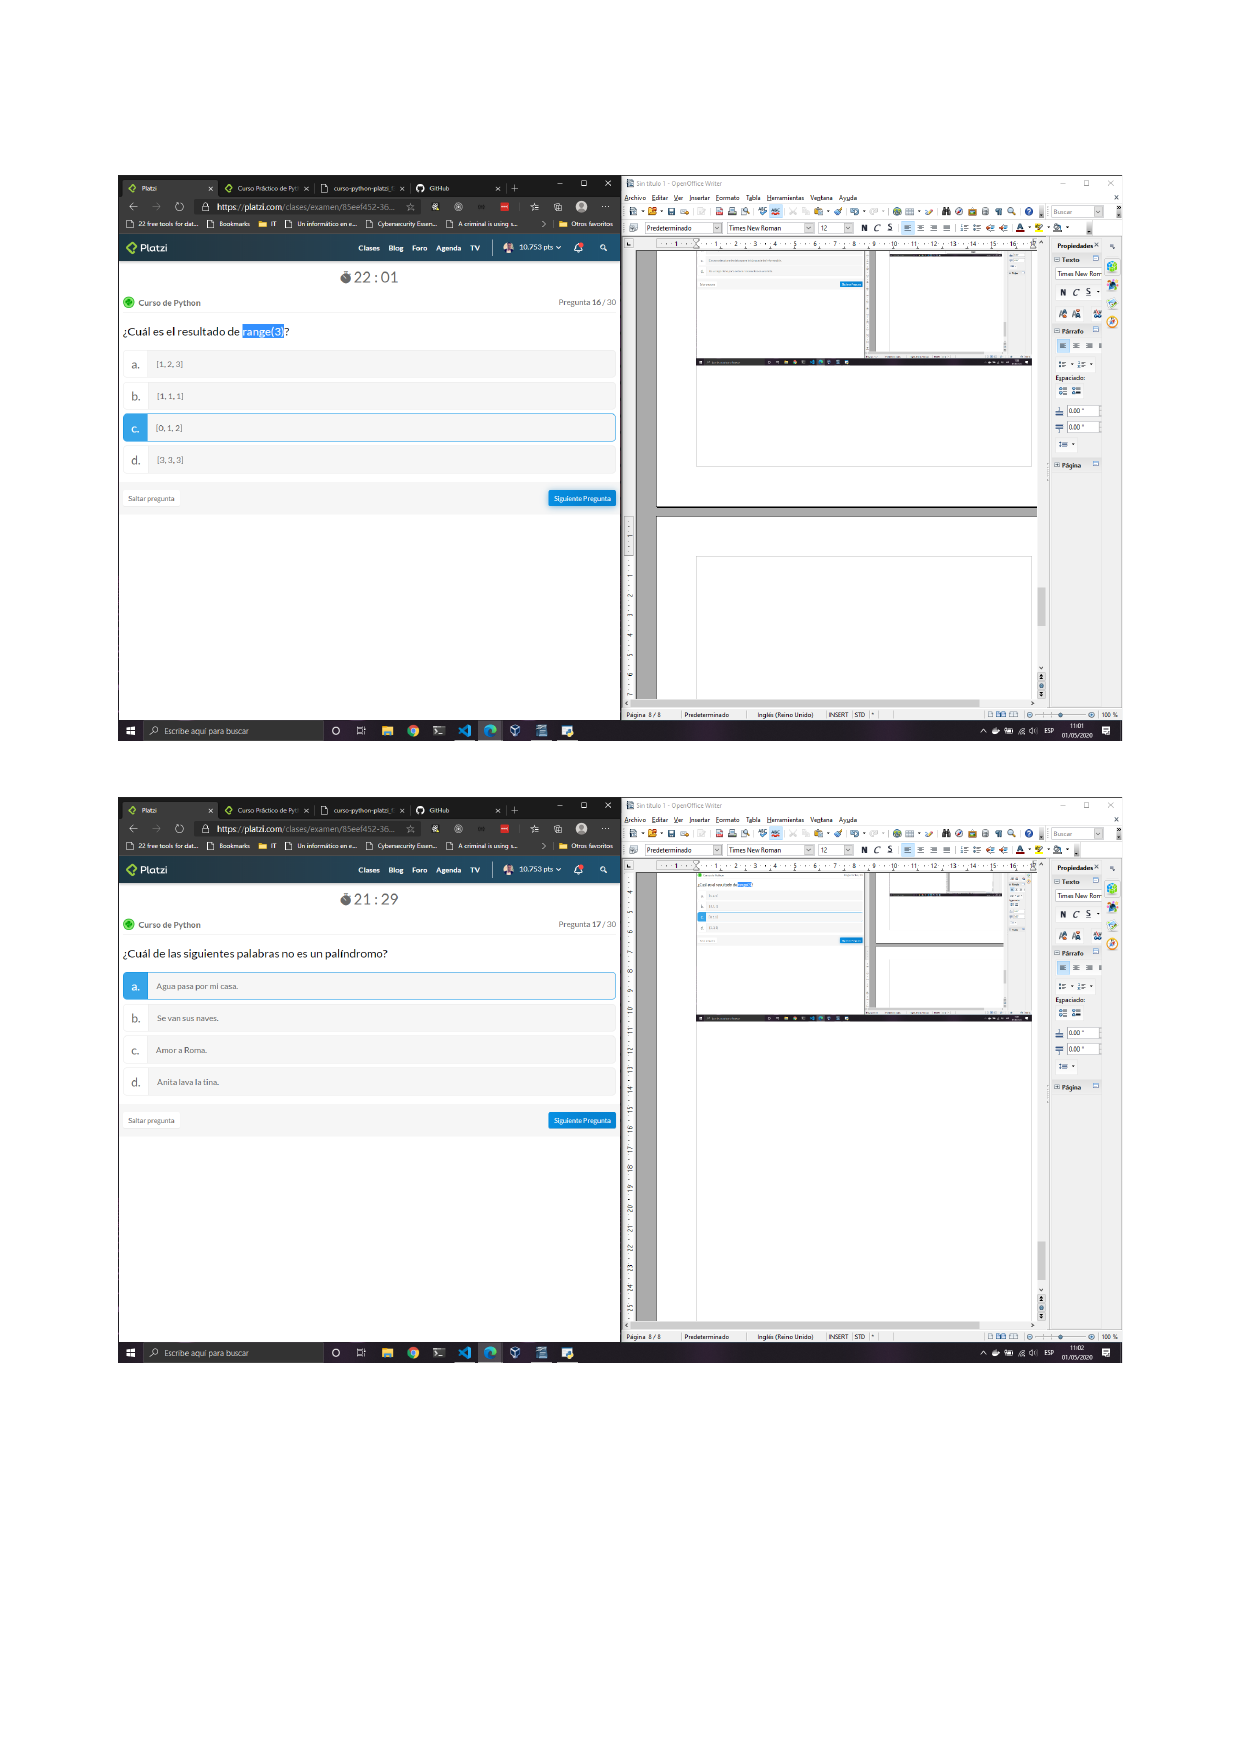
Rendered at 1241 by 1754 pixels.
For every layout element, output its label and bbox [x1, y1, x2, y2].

picture [118, 175, 1123, 741]
picture [118, 797, 1123, 1363]
